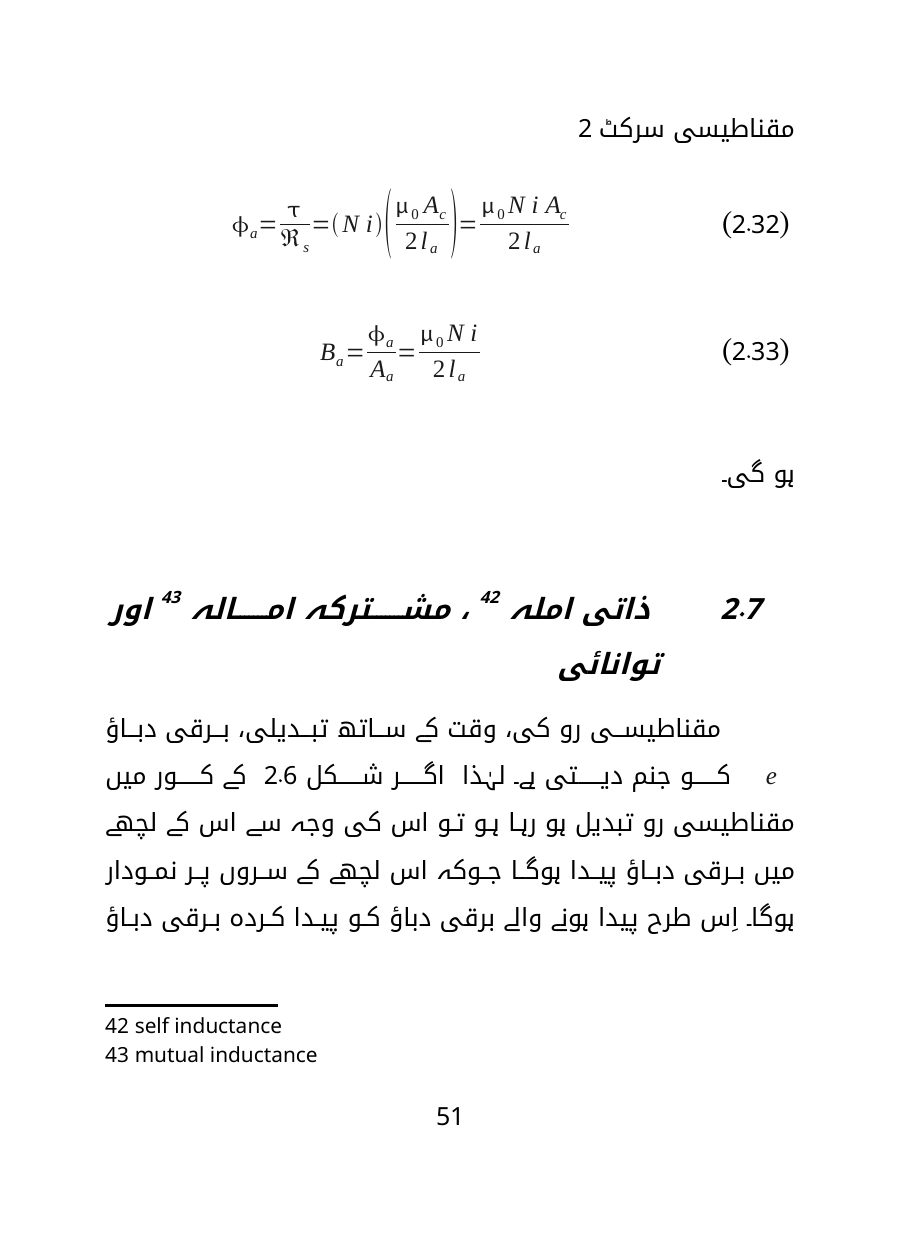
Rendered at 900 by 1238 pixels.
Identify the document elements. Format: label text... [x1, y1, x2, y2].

text ہو گی۔ [105, 450, 795, 498]
table_header [105, 183, 688, 279]
subtitle ذاتی املہ ، مشترکہ امالہ اور توانائی [105, 582, 720, 692]
table_header (2.32) [688, 183, 795, 279]
list self inductance [105, 1012, 795, 1040]
table_header [105, 314, 686, 404]
table_header (2.33) [686, 314, 795, 404]
text مقناطیسی رو کی، وقت کے ساتھ تبدیلی، برقی دباؤ کو جنم دیتی ہے۔ لہٰذا اگر شکل 2.6 کے کور میں مقناطیسی رو تبدیل ہو رہا ہو تو اس کی وجہ سے اس کے لچھے میں برقی دباؤ پیدا ہوگا جوکہ اس لچھے کے سروں پر نمودار ہوگا۔ اِس طرح پیدا ہونے والے برقی دباؤ کو پیدا کردہ برقی دباؤ کہتے ہیں۔ فیراڈے کے قانون کے تحت [105, 705, 795, 942]
list mutual inductance [105, 1040, 795, 1068]
